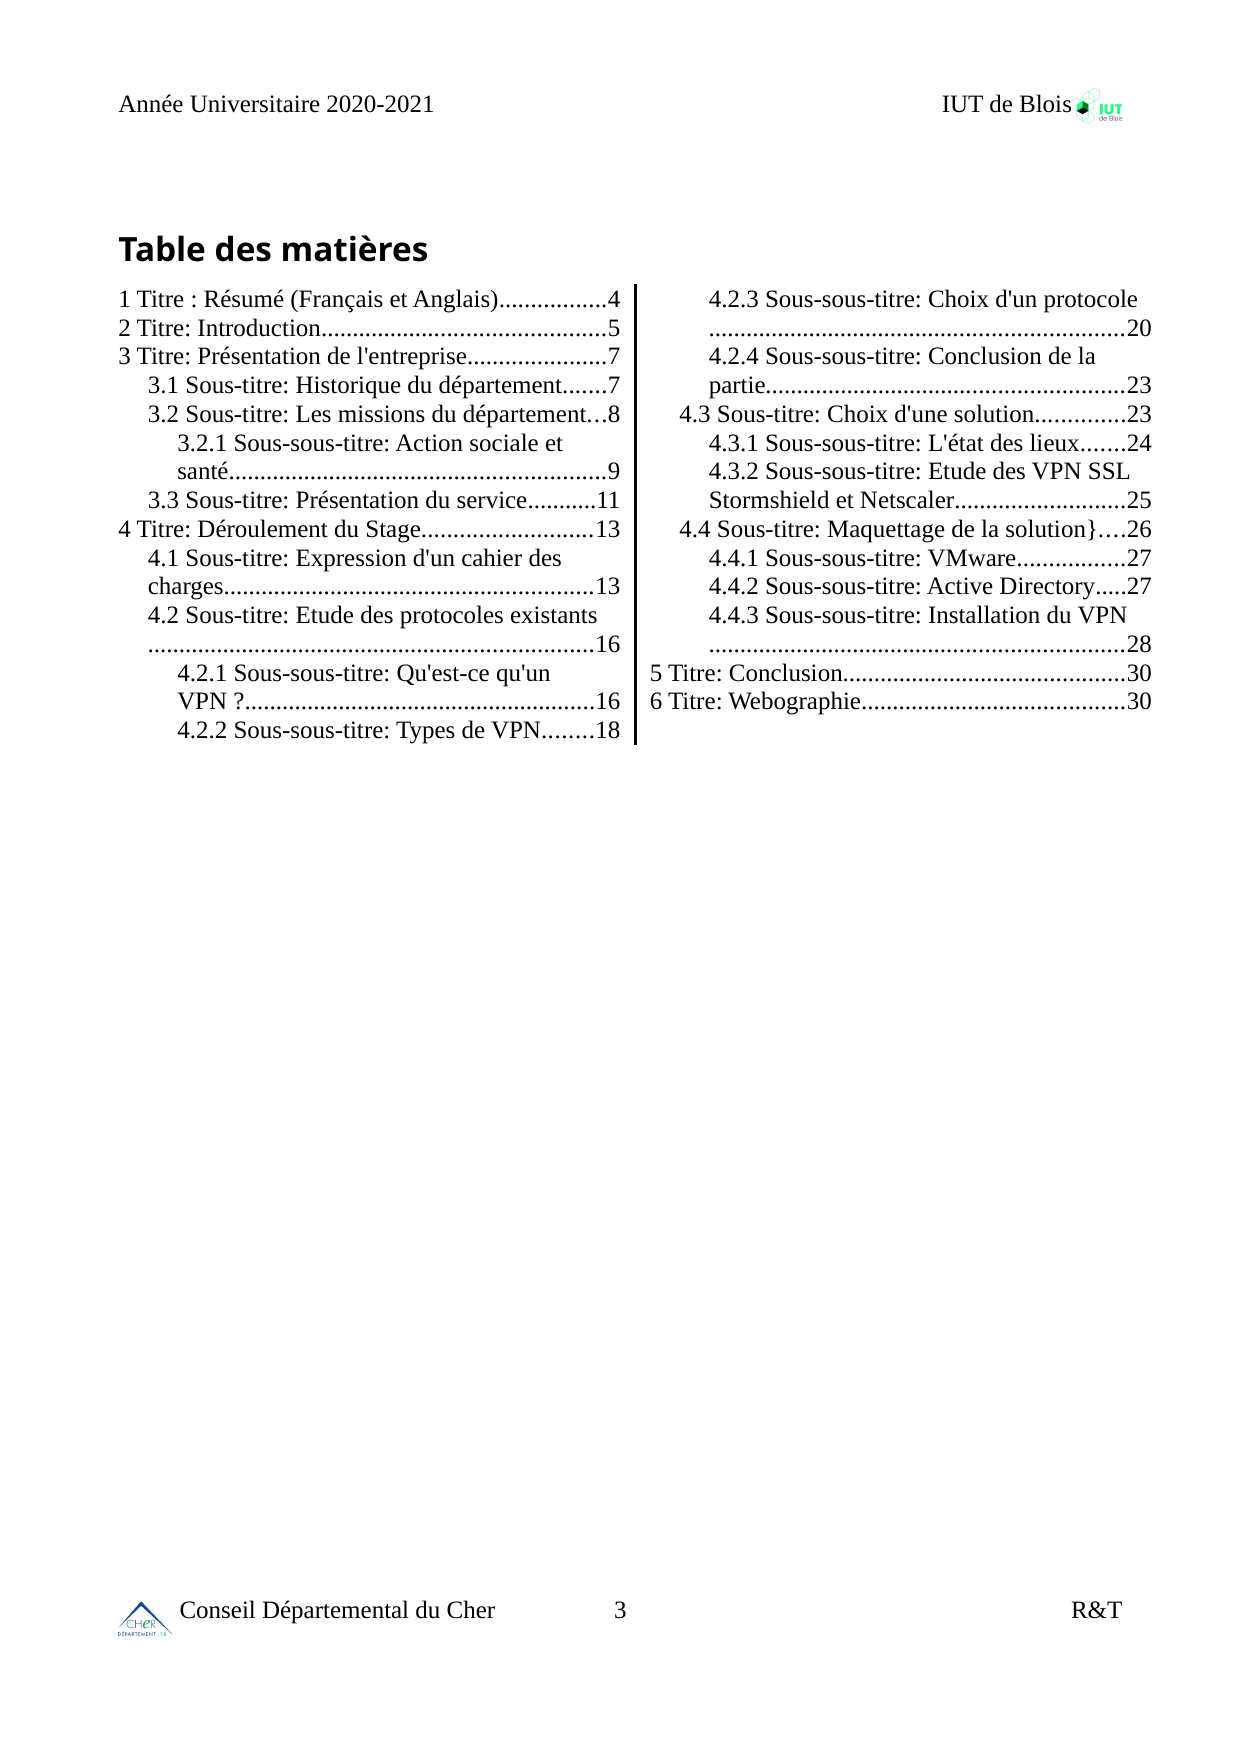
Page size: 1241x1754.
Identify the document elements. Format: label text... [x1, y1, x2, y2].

text 4.3.2 Sous-sous-titre: Etude des VPN SSL Stormshield et Netscaler 25 [708, 456, 1152, 514]
text 4.4.1 Sous-sous-titre: VMware 27 [708, 543, 1152, 571]
subtitle Table des matières [118, 226, 1152, 271]
picture [1071, 88, 1123, 124]
text 4.4.2 Sous-sous-titre: Active Directory 27 [708, 571, 1152, 600]
text 4.3 Sous-titre: Choix d'une solution 23 [679, 399, 1152, 428]
text 4.4.3 Sous-sous-titre: Installation du VPN 28 [708, 600, 1152, 658]
text 4.2.2 Sous-sous-titre: Types de VPN 18 [177, 715, 620, 744]
text 3.1 Sous-titre: Historique du département 7 [148, 370, 620, 399]
text 4.2.4 Sous-sous-titre: Conclusion de la partie 23 [708, 341, 1152, 399]
text 2 Titre: Introduction 5 [118, 313, 620, 341]
text 3 Titre: Présentation de l'entreprise 7 [118, 341, 620, 370]
text 6 Titre: Webographie 30 [649, 686, 1152, 715]
text 1 Titre : Résumé (Français et Anglais) 4 [118, 284, 620, 313]
text 5 Titre: Conclusion 30 [649, 658, 1152, 686]
text 4.1 Sous-titre: Expression d'un cahier des charges 13 [148, 543, 620, 600]
text 4.2.1 Sous-sous-titre: Qu'est-ce qu'un VPN ? 16 [177, 658, 620, 715]
text 3.3 Sous-titre: Présentation du service 11 [148, 485, 620, 514]
text 4.3.1 Sous-sous-titre: L'état des lieux 24 [708, 428, 1152, 456]
text 3.2.1 Sous-sous-titre: Action sociale et santé 9 [177, 428, 620, 485]
text 4.4 Sous-titre: Maquettage de la solution} 26 [679, 514, 1152, 543]
text 4.2.3 Sous-sous-titre: Choix d'un protocole 20 [708, 284, 1152, 341]
picture [118, 1601, 174, 1636]
text 3.2 Sous-titre: Les missions du département 8 [148, 399, 620, 428]
text 4.2 Sous-titre: Etude des protocoles existants 16 [148, 600, 620, 658]
text 4 Titre: Déroulement du Stage 13 [118, 514, 620, 543]
